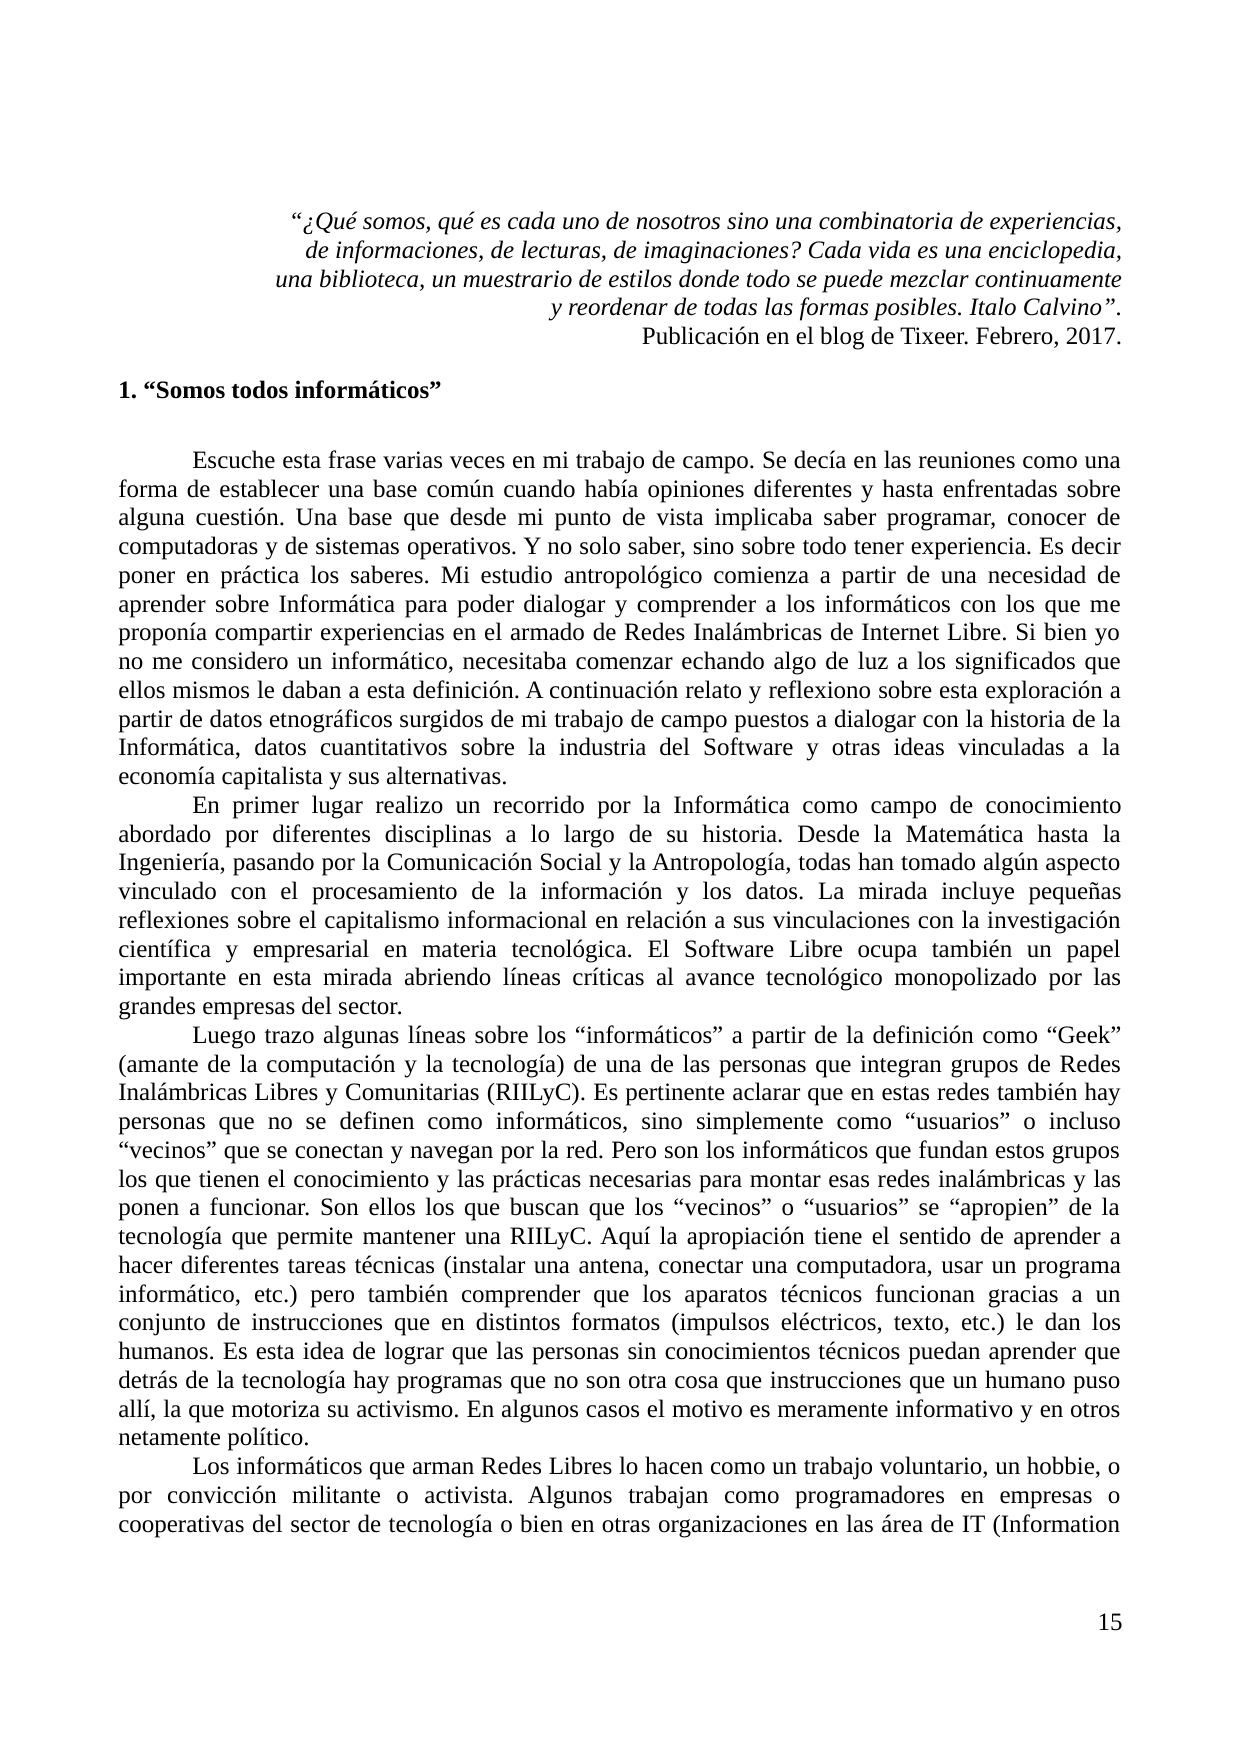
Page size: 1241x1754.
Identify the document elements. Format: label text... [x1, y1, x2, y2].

subtitle 1. “Somos todos informáticos” [118, 375, 1122, 404]
text En primer lugar realizo un recorrido por la Informática como campo de conocimiento abordado por diferentes disciplinas a lo largo de su historia. Desde la Matemática hasta la Ingeniería, pasando por la Comunicación Social y la Antropología, todas han tomado algún aspecto vinculado con el procesamiento de la información y los datos. La mirada incluye pequeñas reflexiones sobre el capitalismo informacional en relación a sus vinculaciones con la investigación científica y empresarial en materia tecnológica. El Software Libre ocupa también un papel importante en esta mirada abriendo líneas críticas al avance tecnológico monopolizado por las grandes empresas del sector. [118, 790, 1122, 1020]
text “¿Qué somos, qué es cada uno de nosotros sino una combinatoria de experiencias, [118, 206, 1122, 235]
text de informaciones, de lecturas, de imaginaciones? Cada vida es una enciclopedia, [118, 235, 1122, 264]
text una biblioteca, un muestrario de estilos donde todo se puede mezclar continuamente [118, 264, 1122, 292]
text Escuche esta frase varias veces en mi trabajo de campo. Se decía en las reuniones como una forma de establecer una base común cuando había opiniones diferentes y hasta enfrentadas sobre alguna cuestión. Una base que desde mi punto de vista implicaba saber programar, conocer de computadoras y de sistemas operativos. Y no solo saber, sino sobre todo tener experiencia. Es decir poner en práctica los saberes. Mi estudio antropológico comienza a partir de una necesidad de aprender sobre Informática para poder dialogar y comprender a los informáticos con los que me proponía compartir experiencias en el armado de Redes Inalámbricas de Internet Libre. Si bien yo no me considero un informático, necesitaba comenzar echando algo de luz a los significados que ellos mismos le daban a esta definición. A continuación relato y reflexiono sobre esta exploración a partir de datos etnográficos surgidos de mi trabajo de campo puestos a dialogar con la historia de la Informática, datos cuantitativos sobre la industria del Software y otras ideas vinculadas a la economía capitalista y sus alternativas. [118, 445, 1122, 790]
text Luego trazo algunas líneas sobre los “informáticos” a partir de la definición como “Geek” (amante de la computación y la tecnología) de una de las personas que integran grupos de Redes Inalámbricas Libres y Comunitarias (RIILyC). Es pertinente aclarar que en estas redes también hay personas que no se definen como informáticos, sino simplemente como “usuarios” o incluso “vecinos” que se conectan y navegan por la red. Pero son los informáticos que fundan estos grupos los que tienen el conocimiento y las prácticas necesarias para montar esas redes inalámbricas y las ponen a funcionar. Son ellos los que buscan que los “vecinos” o “usuarios” se “apropien” de la tecnología que permite mantener una RIILyC. Aquí la apropiación tiene el sentido de aprender a hacer diferentes tareas técnicas (instalar una antena, conectar una computadora, usar un programa informático, etc.) pero también comprender que los aparatos técnicos funcionan gracias a un conjunto de instrucciones que en distintos formatos (impulsos eléctricos, texto, etc.) le dan los humanos. Es esta idea de lograr que las personas sin conocimientos técnicos puedan aprender que detrás de la tecnología hay programas que no son otra cosa que instrucciones que un humano puso allí, la que motoriza su activismo. En algunos casos el motivo es meramente informativo y en otros netamente político. [118, 1020, 1122, 1451]
text Publicación en el blog de Tixeer. Febrero, 2017. [118, 321, 1122, 350]
text y reordenar de todas las formas posibles. Italo Calvino”. [118, 292, 1122, 321]
text Los informáticos que arman Redes Libres lo hacen como un trabajo voluntario, un hobbie, o por convicción militante o activista. Algunos trabajan como programadores en empresas o cooperativas del sector de tecnología o bien en otras organizaciones en las área de IT (Information Technology) . Unos pocos tienen trabajos que no están relacionados con la informática. Pero en su gran mayoría dedican gran parte de su tiempo a programar o armar dispositivos novedosos a nivel de tecnología. [118, 1451, 1122, 1537]
